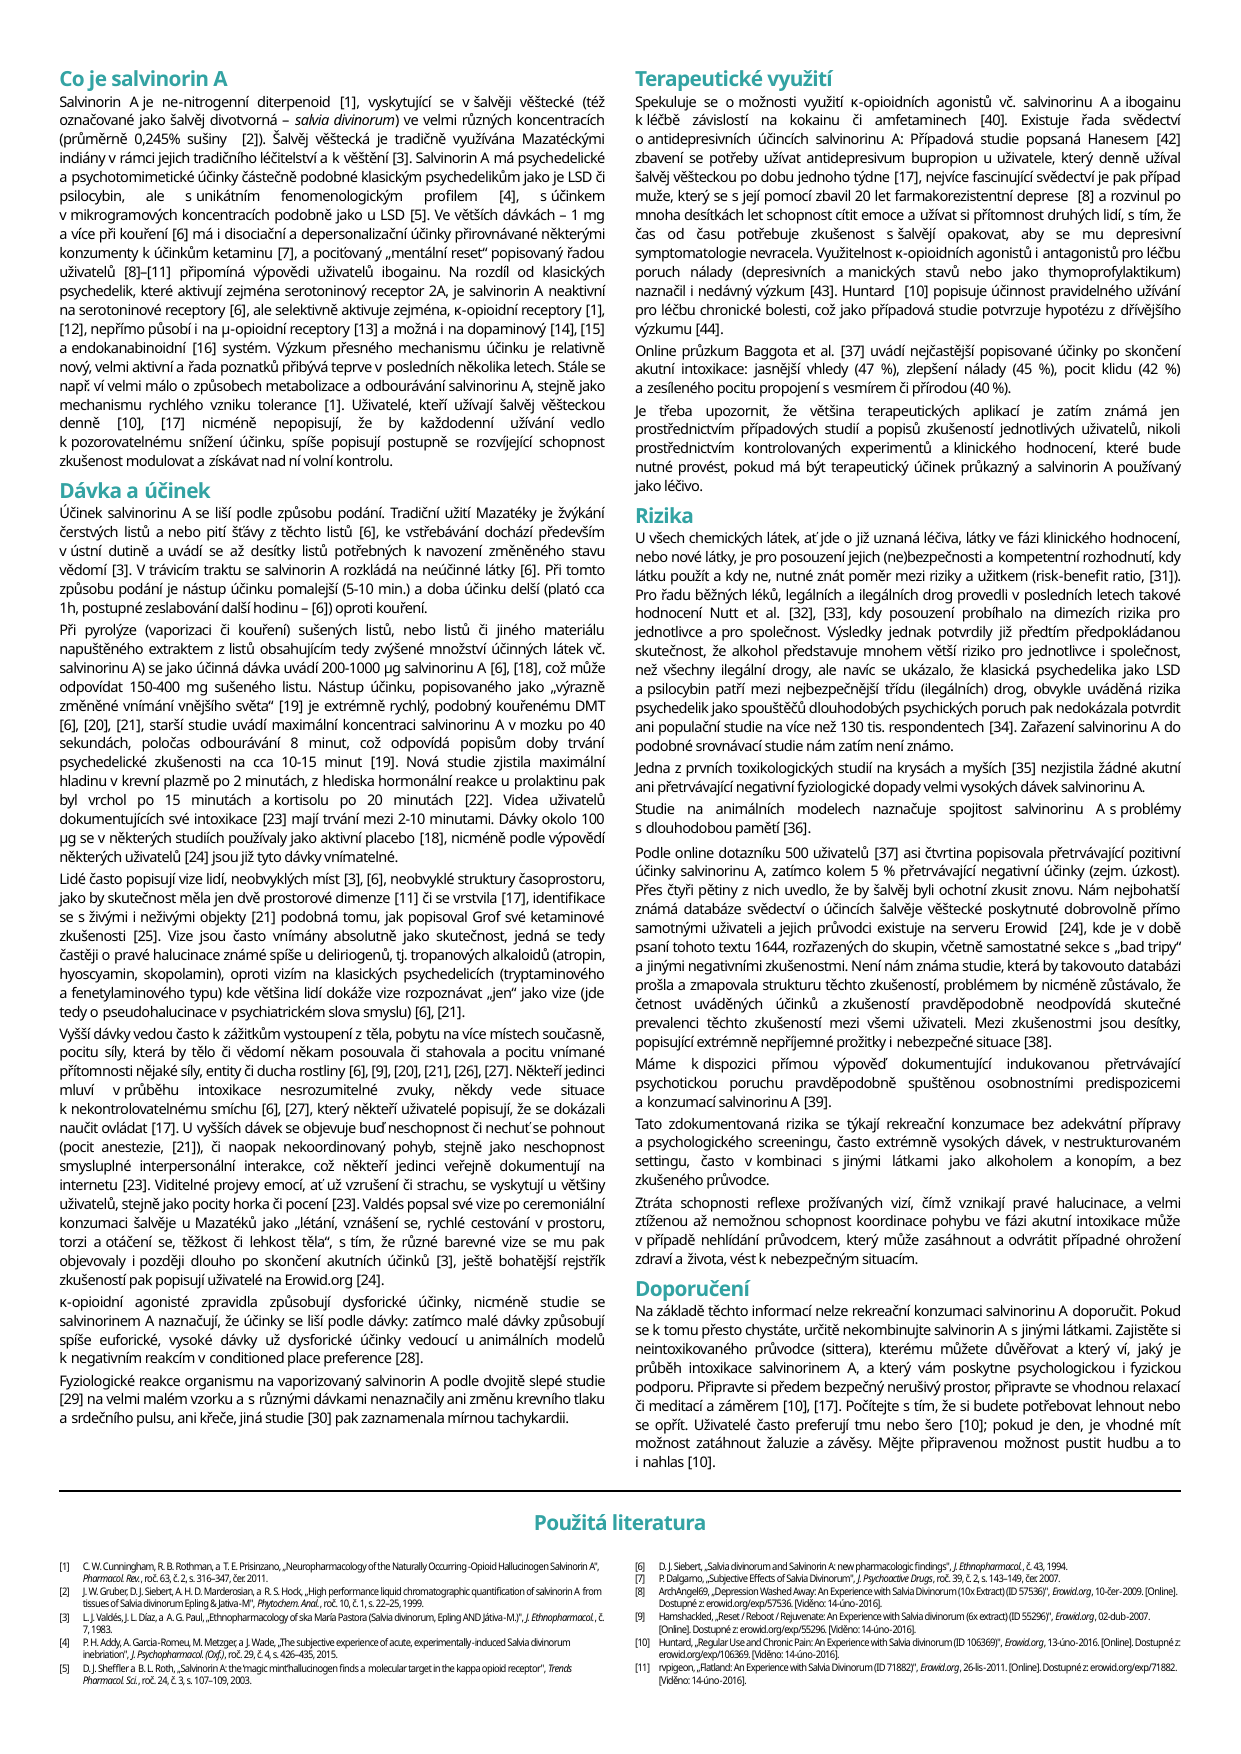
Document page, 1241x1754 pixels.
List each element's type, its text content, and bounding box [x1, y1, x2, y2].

text [6] D. J. Siebert, „Salvia divinorum and Salvinorin A: new pharmacologic findings", J. Ethnopharmacol., č. 43, 1994. [635, 1560, 1181, 1572]
text [5] D. J. Sheffler a B. L. Roth, „Salvinorin A: the ‘magic mint’hallucinogen finds a molecular target in the kappa opioid receptor", Trends Pharmacol. Sci., roč. 24, č. 3, s. 107–109, 2003. [59, 1662, 605, 1687]
subtitle Rizika [635, 502, 1181, 528]
text Při pyrolýze (vaporizaci či kouření) sušených listů, nebo listů či jiného materiálu napuštěného extraktem z listů obsahujícím tedy zvýšené množství účinných látek vč. salvinorinu A) se jako účinná dávka uvádí 200-1000 μg salvinorinu A [6], [18], což může odpovídat 150-400 mg sušeného listu. Nástup účinku, popisovaného jako „výrazně změněné vnímání vnějšího světa“ [19] je extrémně rychlý, podobný kouřenému DMT [6], [20], [21], starší studie uvádí maximální koncentraci salvinorinu A v mozku po 40 sekundách, poločas odbourávání 8 minut, což odpovídá popisům doby trvání psychedelické zkušenosti na cca 10-15 minut [19]. Nová studie zjistila maximální hladinu v krevní plazmě po 2 minutách, z hlediska hormonální reakce u prolaktinu pak byl vrchol po 15 minutách a kortisolu po 20 minutách [22]. Videa uživatelů dokumentujících své intoxikace [23] mají trvání mezi 2-10 minutami. Dávky okolo 100 μg se v některých studiích používaly jako aktivní placebo [18], nicméně podle výpovědí některých uživatelů [24] jsou již tyto dávky vnímatelné. [59, 621, 605, 867]
text [1] C. W. Cunningham, R. B. Rothman, a T. E. Prisinzano, „Neuropharmacology of the Naturally Occurring -Opioid Hallucinogen Salvinorin A", Pharmacol. Rev., roč. 63, č. 2, s. 316–347, čer. 2011. [59, 1560, 605, 1585]
subtitle Použitá literatura [59, 1492, 1181, 1554]
subtitle Terapeutické využití [635, 65, 1181, 92]
text Je třeba upozornit, že většina terapeutických aplikací je zatím známá jen prostřednictvím případových studií a popisů zkušeností jednotlivých uživatelů, nikoli prostřednictvím kontrolovaných experimentů a klinického hodnocení, které bude nutné provést, pokud má být terapeutický účinek průkazný a salvinorin A používaný jako léčivo. [635, 401, 1181, 496]
text Fyziologické reakce organismu na vaporizovaný salvinorin A podle dvojitě slepé studie [29] na velmi malém vzorku a s různými dávkami nenaznačily ani změnu krevního tlaku a srdečního pulsu, ani křeče, jiná studie [30] pak zaznamenala mírnou tachykardii. [59, 1371, 605, 1428]
text Online průzkum Baggota et al. [37] uvádí nejčastější popisované účinky po skončení akutní intoxikace: jasnější vhledy (47 %), zlepšení nálady (45 %), pocit klidu (42 %) a zesíleného pocitu propojení s vesmírem či přírodou (40 %). [635, 341, 1181, 398]
text Vyšší dávky vedou často k zážitkům vystoupení z těla, pobytu na více místech současně, pocitu síly, která by tělo či vědomí někam posouvala či stahovala a pocitu vnímané přítomnosti nějaké síly, entity či ducha rostliny [6], [9], [20], [21], [26], [27]. Někteří jedinci mluví v průběhu intoxikace nesrozumitelné zvuky, někdy vede situace k nekontrolovatelnému smíchu [6], [27], který někteří uživatelé popisují, že se dokázali naučit ovládat [17]. U vyšších dávek se objevuje buď neschopnost či nechuť se pohnout (pocit anestezie, [21]), či naopak nekoordinovaný pohyb, stejně jako neschopnost smysluplné interpersonální interakce, což někteří jedinci veřejně dokumentují na internetu [23]. Viditelné projevy emocí, ať už vzrušení či strachu, se vyskytují u většiny uživatelů, stejně jako pocity horka či pocení [23]. Valdés popsal své vize po ceremoniální konzumaci šalvěje u Mazatéků jako „létání, vznášení se, rychlé cestování v prostoru, torzi a otáčení se, těžkost či lehkost těla“, s tím, že různé barevné vize se mu pak objevovaly i později dlouho po skončení akutních účinků [3], ještě bohatější rejstřík zkušeností pak popisují uživatelé na Erowid.org [24]. [59, 1024, 605, 1289]
text Salvinorin A je ne­‑nitrogenní diterpenoid [1], vyskytující se v šalvěji věštecké (též označované jako šalvěj divotvorná – salvia divinorum) ve velmi různých koncentracích (průměrně 0,245% sušiny [2]). Šalvěj věštecká je tradičně využívána Mazatéckými indiány v rámci jejich tradičního léčitelství a k věštění [3]. Salvinorin A má psychedelické a psychotomimetické účinky částečně podobné klasickým psychedelikům jako je LSD či psilocybin, ale s unikátním fenomenologickým profilem [4], s účinkem v mikrogramových koncentracích podobně jako u LSD [5]. Ve větších dávkách – 1 mg a více při kouření [6] má i disociační a depersonalizační účinky přirovnávané některými konzumenty k účinkům ketaminu [7], a pociťovaný „mentální reset“ popisovaný řadou uživatelů [8]–[11] připomíná výpovědi uživatelů ibogainu. Na rozdíl od klasických psychedelik, které aktivují zejména serotoninový receptor 2A, je salvinorin A neaktivní na serotoninové receptory [6], ale selektivně aktivuje zejména, κ­‑opioidní receptory [1], [12], nepřímo působí i na μ­‑opioidní receptory [13] a možná i na dopaminový [14], [15] a endokanabinoidní [16] systém. Výzkum přesného mechanismu účinku je relativně nový, velmi aktivní a řada poznatků přibývá teprve v posledních několika letech. Stále se např. ví velmi málo o způsobech metabolizace a odbourávání salvinorinu A, stejně jako mechanismu rychlého vzniku tolerance [1]. Uživatelé, kteří užívají šalvěj věšteckou denně [10], [17] nicméně nepopisují, že by každodenní užívání vedlo k pozorovatelnému snížení účinku, spíše popisují postupně se rozvíjející schopnost zkušenost modulovat a získávat nad ní volní kontrolu. [59, 92, 605, 471]
text Podle online dotazníku 500 uživatelů [37] asi čtvrtina popisovala přetrvávající pozitivní účinky salvinorinu A, zatímco kolem 5 % přetrvávající negativní účinky (zejm. úzkost). Přes čtyři pětiny z nich uvedlo, že by šalvěj byli ochotní zkusit znovu. Nám nejbohatší známá databáze svědectví o účincích šalvěje věštecké poskytnuté dobrovolně přímo samotnými uživateli a jejich průvodci existuje na serveru Erowid [24], kde je v době psaní tohoto textu 1644, rozřazených do skupin, včetně samostatné sekce s „bad tripy“ a jinými negativními zkušenostmi. Není nám známa studie, která by takovouto databázi prošla a zmapovala strukturu těchto zkušeností, problémem by nicméně zůstávalo, že četnost uváděných účinků a zkušeností pravděpodobně neodpovídá skutečné prevalenci těchto zkušeností mezi všemi uživateli. Mezi zkušenostmi jsou desítky, popisující extrémně nepříjemné prožitky i nebezpečné situace [38]. [635, 843, 1181, 1052]
text [9] Hamshackled, „Reset / Reboot / Rejuvenate: An Experience with Salvia divinorum (6x extract) (ID 55296)", Erowid.org, 02-dub­‑2007. [Online]. Dostupné z: erowid.org/exp/55296. [Viděno: 14-úno­‑2016]. [635, 1611, 1181, 1636]
text κ­‑opioidní agonisté zpravidla způsobují dysforické účinky, nicméně studie se salvinorinem A naznačují, že účinky se liší podle dávky: zatímco malé dávky způsobují spíše euforické, vysoké dávky už dysforické účinky vedoucí u animálních modelů k negativním reakcím v conditioned place preference [28]. [59, 1292, 605, 1368]
text [2] J. W. Gruber, D. J. Siebert, A. H. D. Marderosian, a R. S. Hock, „High performance liquid chromatographic quantification of salvinorin A from tissues of Salvia divinorum Epling & Jativa­‑M", Phytochem. Anal., roč. 10, č. 1, s. 22–25, 1999. [59, 1585, 605, 1611]
text Spekuluje se o možnosti využití κ‑opioidních agonistů vč. salvinorinu A a ibogainu k léčbě závislostí na kokainu či amfetaminech [40]. Existuje řada svědectví o antidepresivních účincích salvinorinu A: Případová studie popsaná Hanesem [42] zbavení se potřeby užívat antidepresivum bupropion u uživatele, který denně užíval šalvěj věšteckou po dobu jednoho týdne [17], nejvíce fascinující svědectví je pak případ muže, který se s její pomocí zbavil 20 let farmakorezistentní deprese [8] a rozvinul po mnoha desítkách let schopnost cítit emoce a užívat si přítomnost druhých lidí, s tím, že čas od času potřebuje zkušenost s šalvějí opakovat, aby se mu depresivní symptomatologie nevracela. Využitelnost κ­‑opioidních agonistů i antagonistů pro léčbu poruch nálady (depresivních a manických stavů nebo jako thymoprofylaktikum) naznačil i nedávný výzkum [43]. Huntard [10] popisuje účinnost pravidelného užívání pro léčbu chronické bolesti, což jako případová studie potvrzuje hypotézu z dřívějšího výzkumu [44]. [635, 92, 1181, 338]
text [11] rvpigeon, „Flatland: An Experience with Salvia Divinorum (ID 71882)", Erowid.org, 26-lis­‑2011. [Online]. Dostupné z: erowid.org/exp/71882. [Viděno: 14-úno­‑2016]. [635, 1662, 1181, 1687]
subtitle Dávka a účinek [59, 477, 605, 504]
text [3] L. J. Valdés, J. L. Díaz, a A. G. Paul, „Ethnopharmacology of ska María Pastora (Salvia divinorum, Epling AND Játiva­‑M.)", J. Ethnopharmacol., č. 7, 1983. [59, 1611, 605, 1636]
text Ztráta schopnosti reflexe prožívaných vizí, čímž vznikají pravé halucinace, a velmi ztíženou až nemožnou schopnost koordinace pohybu ve fázi akutní intoxikace může v případě nehlídání průvodcem, který může zasáhnout a odvrátit případné ohrožení zdraví a života, vést k nebezpečným situacím. [635, 1193, 1181, 1269]
text Na základě těchto informací nelze rekreační konzumaci salvinorinu A doporučit. Pokud se k tomu přesto chystáte, určitě nekombinujte salvinorin A s jinými látkami. Zajistěte si neintoxikovaného průvodce (sittera), kterému můžete důvěřovat a který ví, jaký je průběh intoxikace salvinorinem A, a který vám poskytne psychologickou i fyzickou podporu. Připravte si předem bezpečný nerušivý prostor, připravte se vhodnou relaxací či meditací a záměrem [10], [17]. Počítejte s tím, že si budete potřebovat lehnout nebo se opřít. Uživatelé často preferují tmu nebo šero [10]; pokud je den, je vhodné mít možnost zatáhnout žaluzie a závěsy. Mějte připravenou možnost pustit hudbu a to i nahlas [10]. [635, 1302, 1181, 1472]
text Studie na animálních modelech naznačuje spojitost salvinorinu A s problémy s dlouhodobou pamětí [36]. [635, 799, 1181, 837]
text [7] P. Dalgarno, „Subjective Effects of Salvia Divinorum", J. Psychoactive Drugs, roč. 39, č. 2, s. 143–149, čer. 2007. [635, 1572, 1181, 1585]
text [10] Huntard, „Regular Use and Chronic Pain: An Experience with Salvia divinorum (ID 106369)", Erowid.org, 13-úno­‑2016. [Online]. Dostupné z: erowid.org/exp/106369. [Viděno: 14-úno­‑2016]. [635, 1636, 1181, 1662]
subtitle Doporučení [635, 1275, 1181, 1302]
text Lidé často popisují vize lidí, neobvyklých míst [3], [6], neobvyklé struktury časoprostoru, jako by skutečnost měla jen dvě prostorové dimenze [11] či se vrstvila [17], identifikace se s živými i neživými objekty [21] podobná tomu, jak popisoval Grof své ketaminové zkušenosti [25]. Vize jsou často vnímány absolutně jako skutečnost, jedná se tedy častěji o pravé halucinace známé spíše u deliriogenů, tj. tropanových alkaloidů (atropin, hyoscyamin, skopolamin), oproti vizím na klasických psychedelicích (tryptaminového a fenetylaminového typu) kde většina lidí dokáže vize rozpoznávat „jen“ jako vize (jde tedy o pseudohalucinace v psychiatrickém slova smyslu) [6], [21]. [59, 870, 605, 1021]
text U všech chemických látek, ať jde o již uznaná léčiva, látky ve fázi klinického hodnocení, nebo nové látky, je pro posouzení jejich (ne)bezpečnosti a kompetentní rozhodnutí, kdy látku použít a kdy ne, nutné znát poměr mezi riziky a užitkem (risk­‑benefit ratio, [31]). Pro řadu běžných léků, legálních a ilegálních drog provedli v posledních letech takové hodnocení Nutt et al. [32], [33], kdy posouzení probíhalo na dimezích rizika pro jednotlivce a pro společnost. Výsledky jednak potvrdily již předtím předpokládanou skutečnost, že alkohol představuje mnohem větší riziko pro jednotlivce i společnost, než všechny ilegální drogy, ale navíc se ukázalo, že klasická psychedelika jako LSD a psilocybin patří mezi nejbezpečnější třídu (ilegálních) drog, obvykle uváděná rizika psychedelik jako spouštěčů dlouhodobých psychických poruch pak nedokázala potvrdit ani populační studie na více než 130 tis. respondentech [34]. Zařazení salvinorinu A do podobné srovnávací studie nám zatím není známo. [635, 528, 1181, 756]
text Máme k dispozici přímou výpověď dokumentující indukovanou přetrvávající psychotickou poruchu pravděpodobně spuštěnou osobnostními predispozicemi a konzumací salvinorinu A [39]. [635, 1055, 1181, 1111]
text [8] ArchAngel69, „Depression Washed Away: An Experience with Salvia Divinorum (10x Extract) (ID 57536)", Erowid.org, 10-čer­‑2009. [Online]. Dostupné z: erowid.org/exp/57536. [Viděno: 14-úno­‑2016]. [635, 1585, 1181, 1611]
text Jedna z prvních toxikologických studií na krysách a myších [35] nezjistila žádné akutní ani přetrvávající negativní fyziologické dopady velmi vysokých dávek salvinorinu A. [635, 759, 1181, 797]
text Tato zdokumentovaná rizika se týkají rekreační konzumace bez adekvátní přípravy a psychologického screeningu, často extrémně vysokých dávek, v nestrukturovaném settingu, často v kombinaci s jinými látkami jako alkoholem a konopím, a bez zkušeného průvodce. [635, 1114, 1181, 1190]
subtitle Co je salvinorin A [59, 65, 605, 92]
text [4] P. H. Addy, A. Garcia­‑Romeu, M. Metzger, a J. Wade, „The subjective experience of acute, experimentally­‑induced Salvia divinorum inebriation", J. Psychopharmacol. (Oxf.), roč. 29, č. 4, s. 426–435, 2015. [59, 1636, 605, 1662]
text Účinek salvinorinu A se liší podle způsobu podání. Tradiční užití Mazatéky je žvýkání čerstvých listů a nebo pití šťávy z těchto listů [6], ke vstřebávání dochází především v ústní dutině a uvádí se až desítky listů potřebných k navození změněného stavu vědomí [3]. V trávicím traktu se salvinorin A rozkládá na neúčinné látky [6]. Při tomto způsobu podání je nástup účinku pomalejší (5-10 min.) a doba účinku delší (plató cca 1h, postupné zeslabování další hodinu – [6]) oproti kouření. [59, 504, 605, 618]
